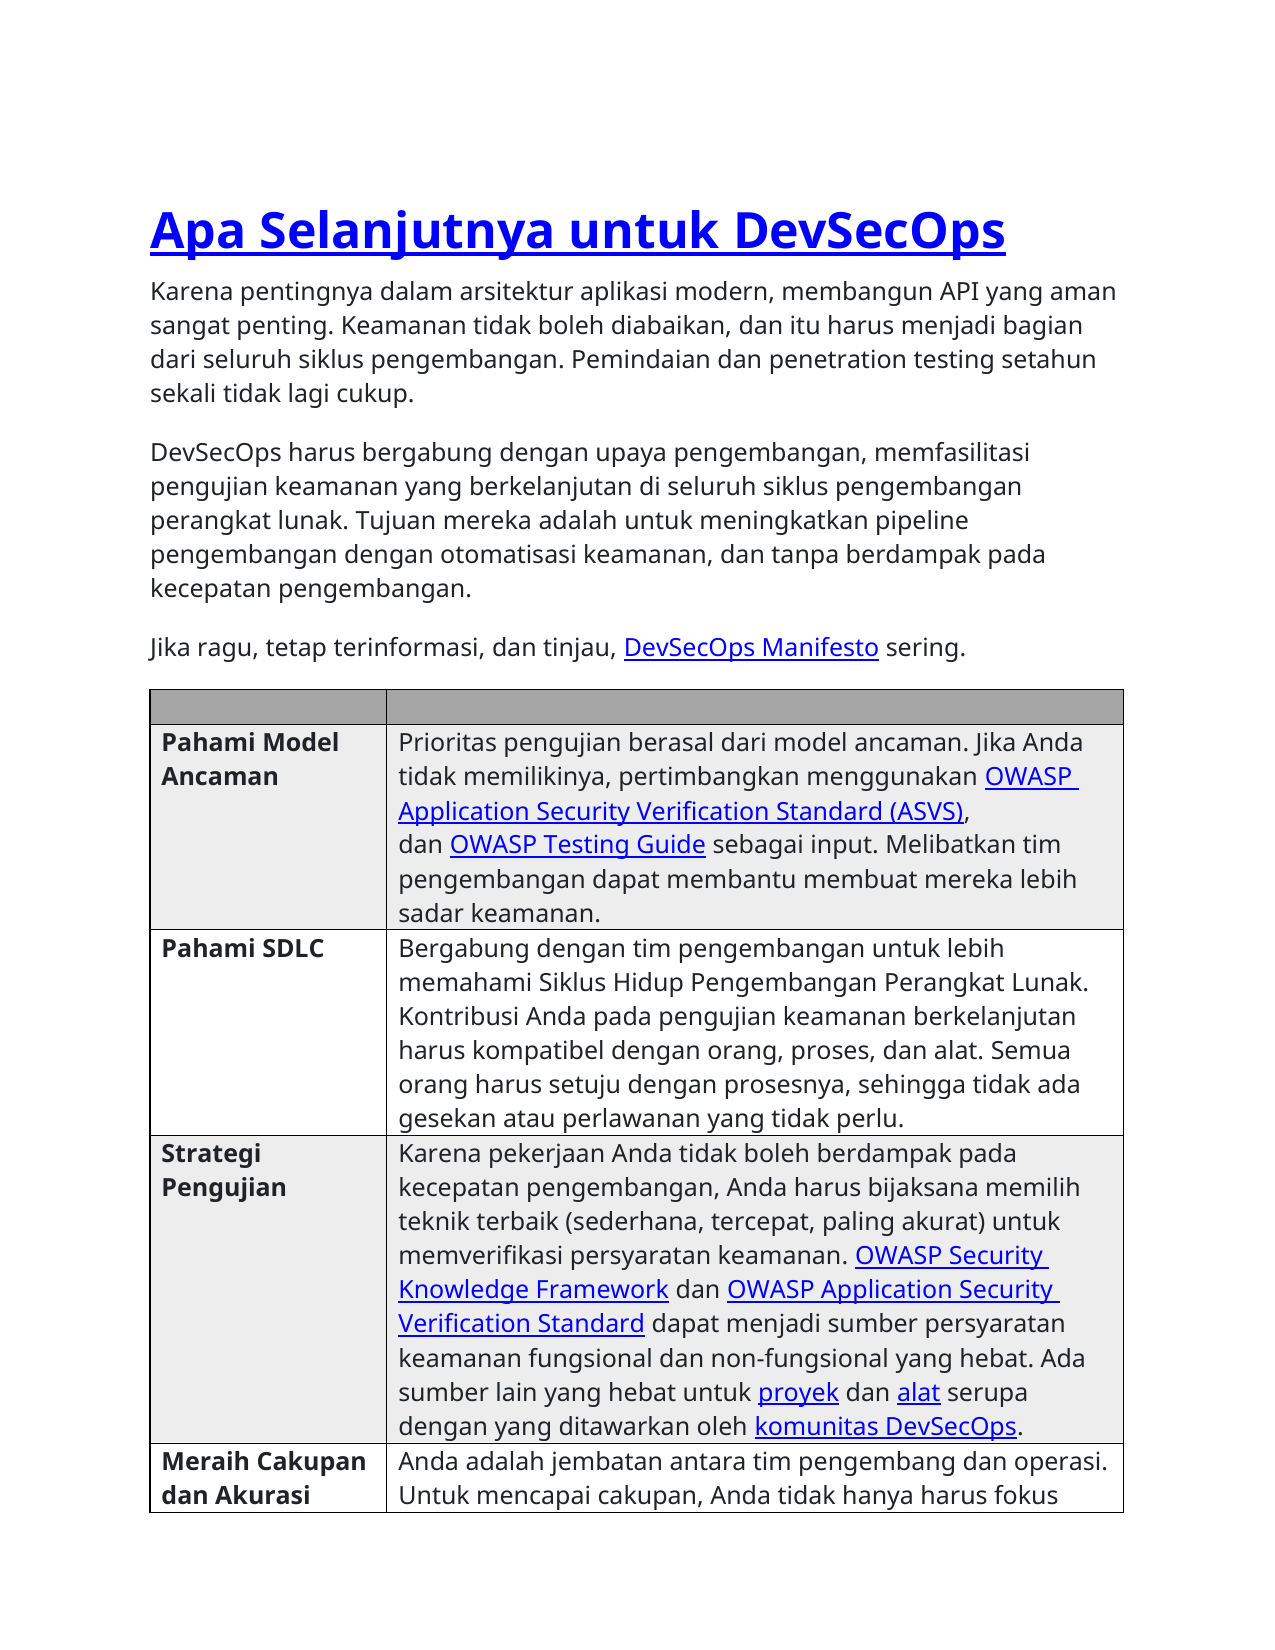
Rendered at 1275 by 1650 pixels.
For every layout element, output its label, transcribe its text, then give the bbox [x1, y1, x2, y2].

table_cell Pahami SDLC [151, 930, 386, 1135]
text Karena pentingnya dalam arsitektur aplikasi modern, membangun API yang aman sangat penting. Keamanan tidak boleh diabaikan, dan itu harus menjadi bagian dari seluruh siklus pengembangan. Pemindaian dan penetration testing setahun sekali tidak lagi cukup. [150, 273, 1125, 409]
table_cell Pahami Model Ancaman [151, 725, 386, 929]
table_cell Prioritas pengujian berasal dari model ancaman. Jika Anda tidak memilikinya, pertimbangkan menggunakan OWASP Application Security Verification Standard (ASVS), dan OWASP Testing Guide sebagai input. Melibatkan tim pengembangan dapat membantu membuat mereka lebih sadar keamanan. [387, 725, 1123, 929]
text DevSecOps harus bergabung dengan upaya pengembangan, memfasilitasi pengujian keamanan yang berkelanjutan di seluruh siklus pengembangan perangkat lunak. Tujuan mereka adalah untuk meningkatkan pipeline pengembangan dengan otomatisasi keamanan, dan tanpa berdampak pada kecepatan pengembangan. [150, 434, 1125, 605]
table_cell Karena pekerjaan Anda tidak boleh berdampak pada kecepatan pengembangan, Anda harus bijaksana memilih teknik terbaik (sederhana, tercepat, paling akurat) untuk memverifikasi persyaratan keamanan. OWASP Security Knowledge Framework dan OWASP Application Security Verification Standard dapat menjadi sumber persyaratan keamanan fungsional dan non-fungsional yang hebat. Ada sumber lain yang hebat untuk proyek dan alat serupa dengan yang ditawarkan oleh komunitas DevSecOps. [387, 1136, 1123, 1442]
table_cell Anda adalah jembatan antara tim pengembang dan operasi. Untuk mencapai cakupan, Anda tidak hanya harus fokus [387, 1444, 1123, 1512]
table_header [151, 690, 386, 724]
text Jika ragu, tetap terinformasi, dan tinjau, DevSecOps Manifesto sering. [150, 630, 1125, 664]
table_cell Meraih Cakupan dan Akurasi [151, 1444, 386, 1512]
table_header [387, 690, 1123, 724]
table_cell Bergabung dengan tim pengembangan untuk lebih memahami Siklus Hidup Pengembangan Perangkat Lunak. Kontribusi Anda pada pengujian keamanan berkelanjutan harus kompatibel dengan orang, proses, dan alat. Semua orang harus setuju dengan prosesnya, sehingga tidak ada gesekan atau perlawanan yang tidak perlu. [387, 930, 1123, 1135]
table_cell Strategi Pengujian [151, 1136, 386, 1442]
subtitle Apa Selanjutnya untuk DevSecOps [150, 195, 1125, 263]
